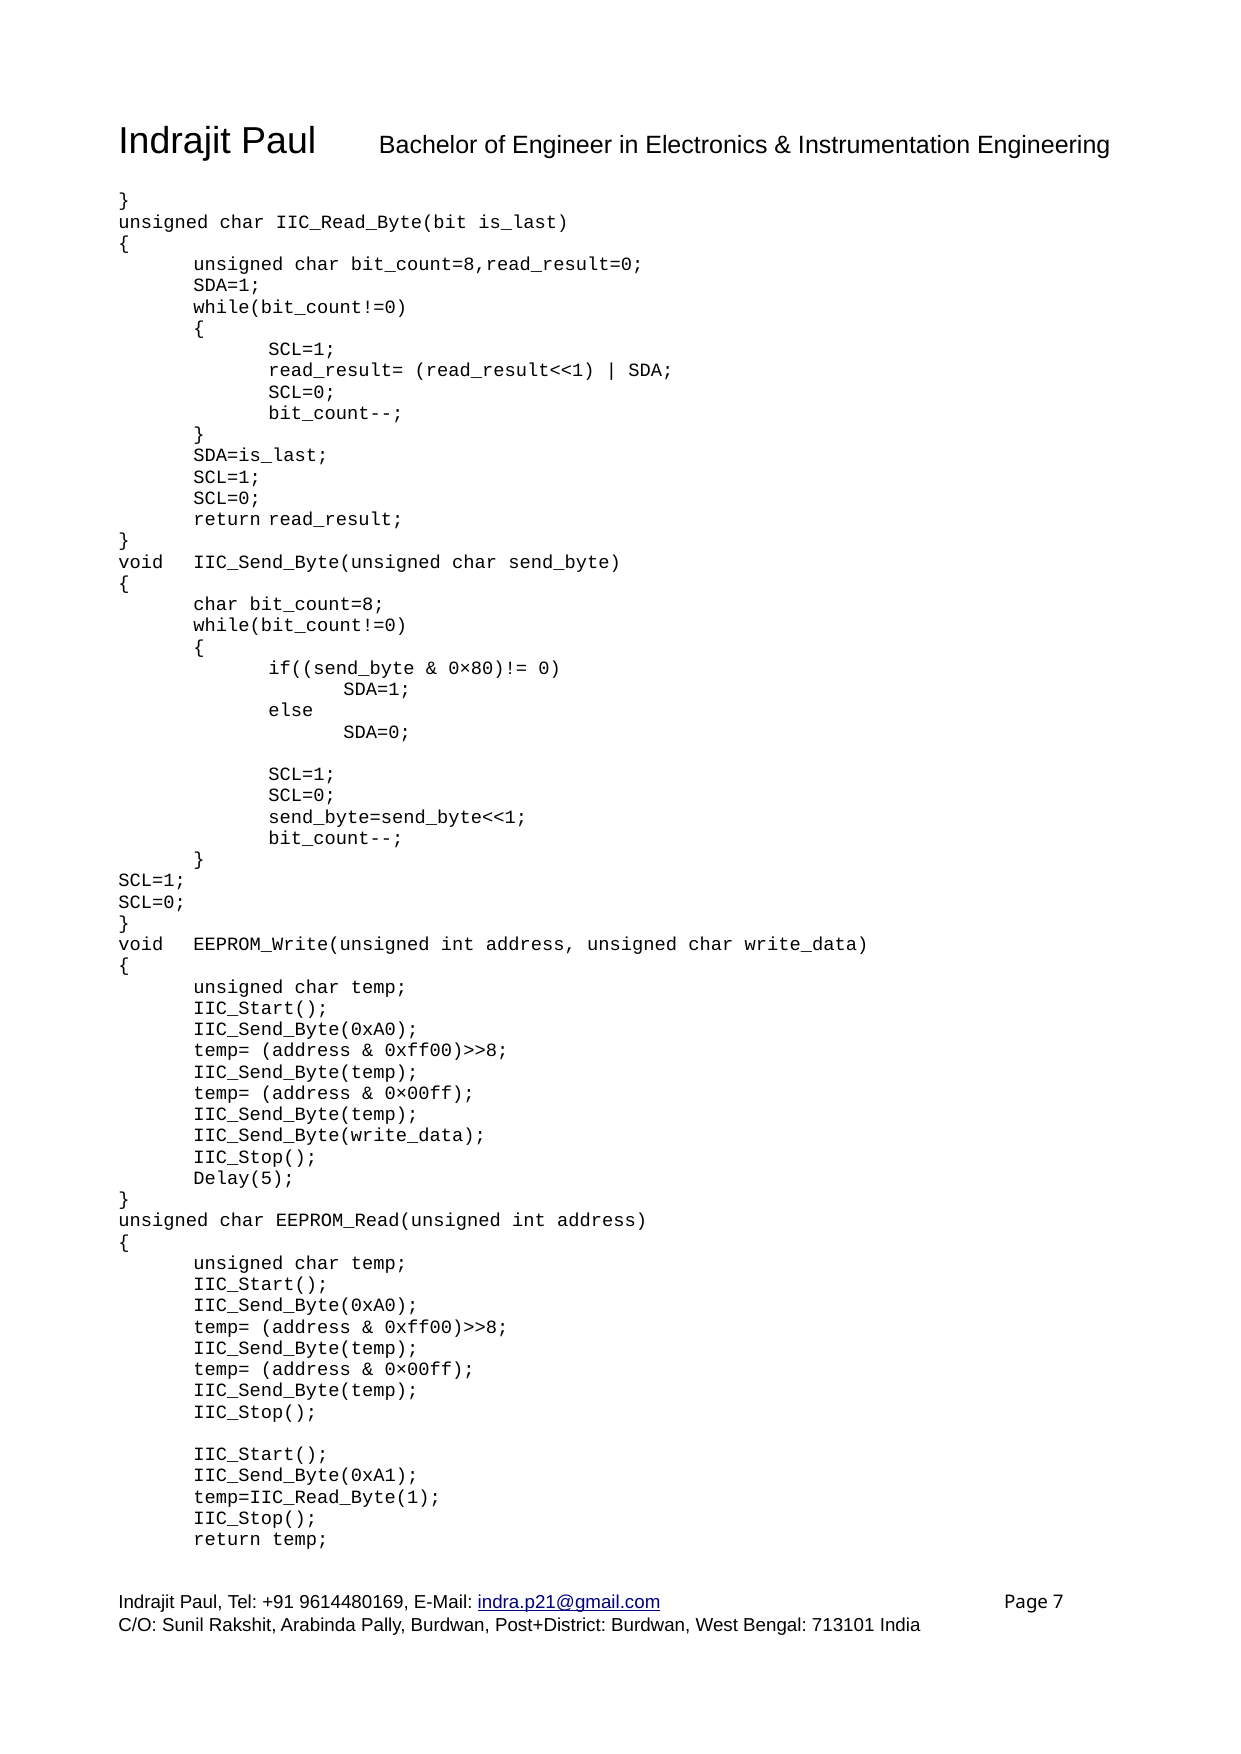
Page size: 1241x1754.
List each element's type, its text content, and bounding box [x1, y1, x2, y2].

text bit_count--; [118, 829, 1122, 850]
text IIC_Send_Byte(0xA1); [118, 1466, 1122, 1487]
text SDA=0; [118, 722, 1122, 744]
text { [118, 574, 1122, 595]
text else [118, 701, 1122, 722]
text SDA=1; [118, 680, 1122, 701]
text } [118, 191, 1122, 212]
text while(bit_count!=0) [118, 616, 1122, 637]
text SCL=1; [118, 765, 1122, 786]
text IIC_Start(); [118, 1275, 1122, 1296]
text } [118, 850, 1122, 871]
text SCL=0; [118, 382, 1122, 404]
text temp=IIC_Read_Byte(1); [118, 1487, 1122, 1509]
text } [118, 914, 1122, 935]
text temp= (address & 0xff00)>>8; [118, 1317, 1122, 1339]
text IIC_Stop(); [118, 1509, 1122, 1530]
text unsigned char temp; [118, 1254, 1122, 1275]
text temp= (address & 0×00ff); [118, 1084, 1122, 1105]
text } [118, 425, 1122, 446]
text SCL=1; [118, 340, 1122, 361]
text } [118, 1190, 1122, 1211]
text unsigned char bit_count=8,read_result=0; [118, 255, 1122, 276]
text unsigned char EEPROM_Read(unsigned int address) [118, 1211, 1122, 1232]
text } [118, 531, 1122, 552]
text return read_result; [118, 510, 1122, 531]
text send_byte=send_byte<<1; [118, 807, 1122, 829]
text IIC_Send_Byte(temp); [118, 1062, 1122, 1084]
text IIC_Send_Byte(temp); [118, 1339, 1122, 1360]
text IIC_Stop(); [118, 1402, 1122, 1424]
text unsigned char IIC_Read_Byte(bit is_last) [118, 212, 1122, 234]
text temp= (address & 0xff00)>>8; [118, 1041, 1122, 1062]
text char bit_count=8; [118, 595, 1122, 616]
text return temp; [118, 1530, 1122, 1551]
text SCL=1; [118, 871, 1122, 892]
text SDA=1; [118, 276, 1122, 297]
text { [118, 319, 1122, 340]
text SCL=0; [118, 786, 1122, 807]
text { [118, 637, 1122, 659]
text if((send_byte & 0×80)!= 0) [118, 659, 1122, 680]
text { [118, 1232, 1122, 1254]
text IIC_Send_Byte(write_data); [118, 1126, 1122, 1147]
text SCL=0; [118, 892, 1122, 914]
text { [118, 234, 1122, 255]
text IIC_Send_Byte(temp); [118, 1105, 1122, 1126]
text IIC_Start(); [118, 999, 1122, 1020]
text read_result= (read_result<<1) | SDA; [118, 361, 1122, 382]
text SCL=1; [118, 467, 1122, 489]
text IIC_Send_Byte(0xA0); [118, 1296, 1122, 1317]
text IIC_Stop(); [118, 1147, 1122, 1169]
text { [118, 956, 1122, 977]
text while(bit_count!=0) [118, 297, 1122, 319]
text IIC_Start(); [118, 1445, 1122, 1466]
text unsigned char temp; [118, 977, 1122, 999]
text bit_count--; [118, 404, 1122, 425]
text IIC_Send_Byte(0xA0); [118, 1020, 1122, 1041]
text SCL=0; [118, 489, 1122, 510]
text SDA=is_last; [118, 446, 1122, 467]
text Delay(5); [118, 1169, 1122, 1190]
text IIC_Send_Byte(temp); [118, 1381, 1122, 1402]
text void IIC_Send_Byte(unsigned char send_byte) [118, 552, 1122, 574]
text temp= (address & 0×00ff); [118, 1360, 1122, 1381]
text void EEPROM_Write(unsigned int address, unsigned char write_data) [118, 935, 1122, 956]
